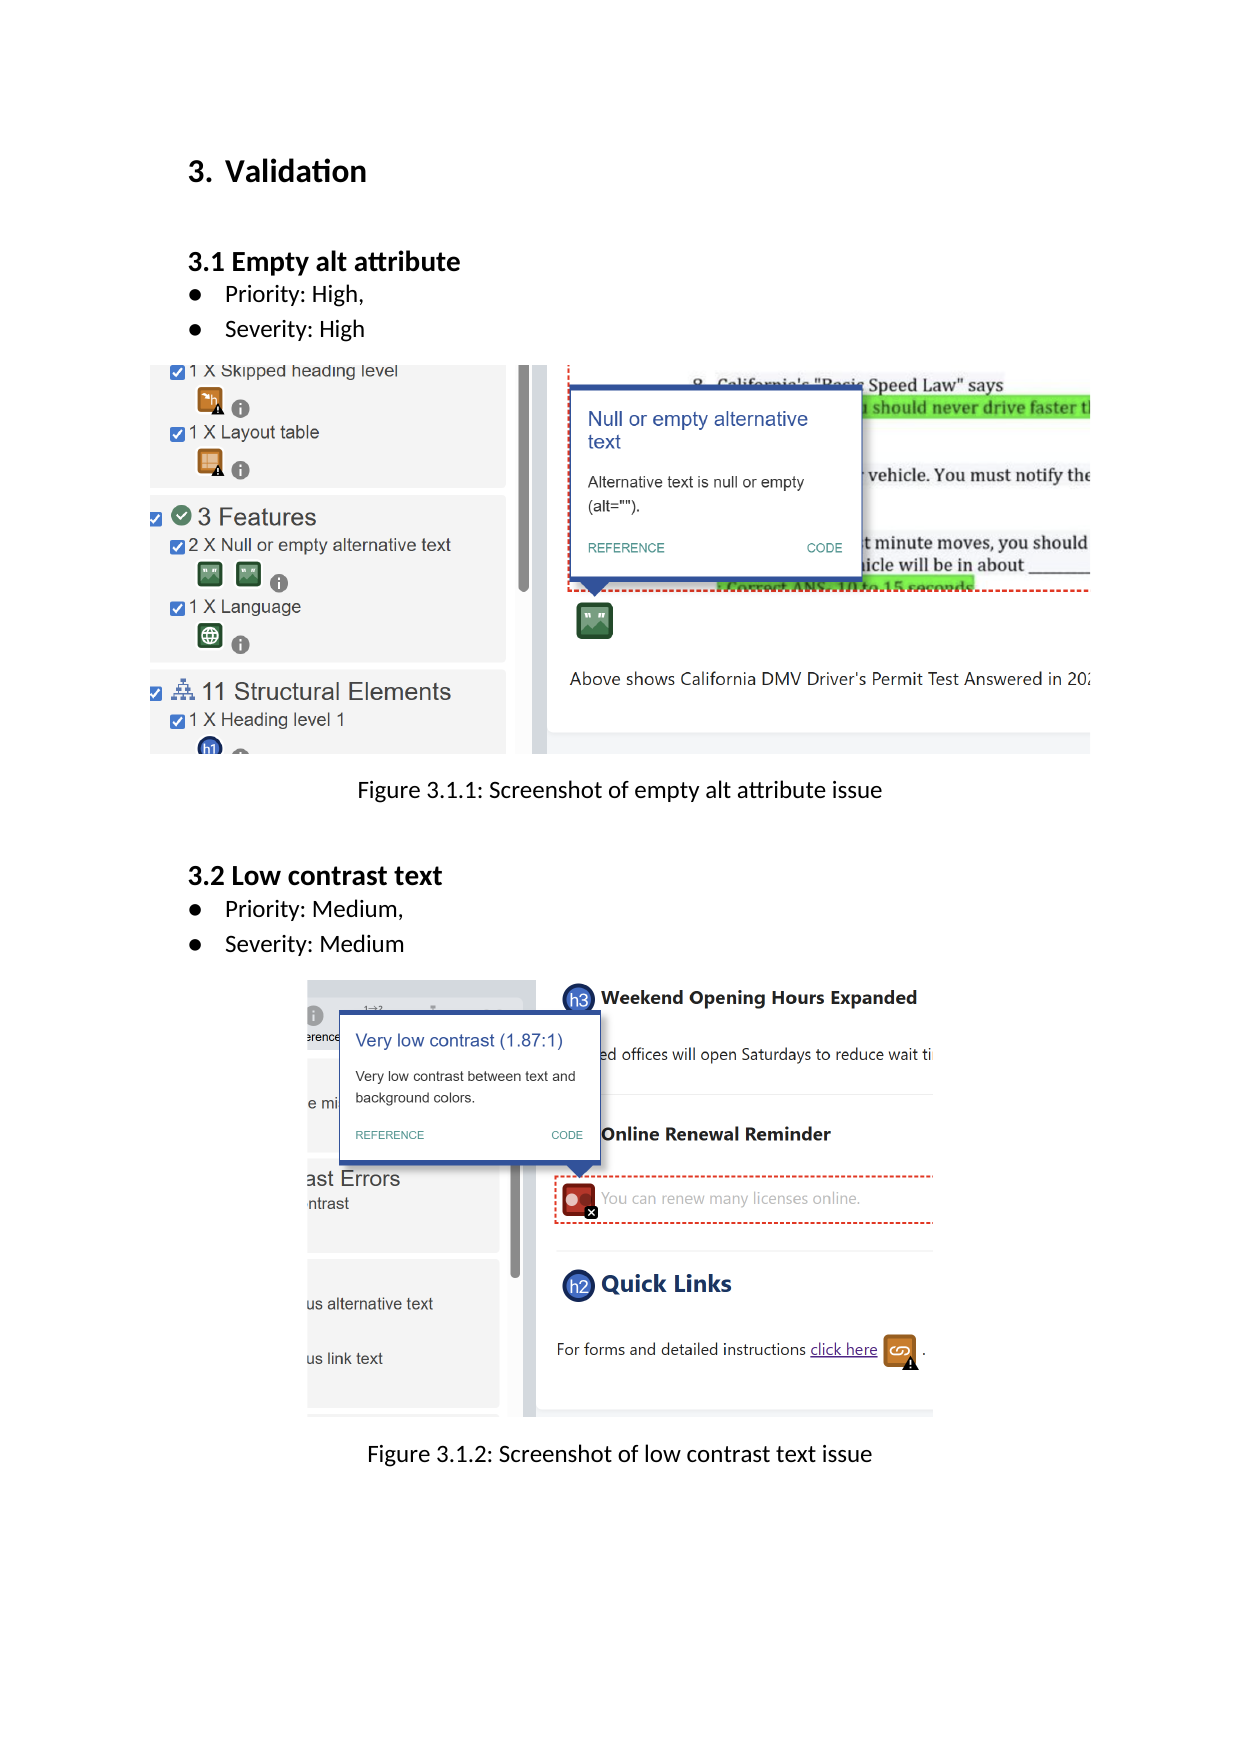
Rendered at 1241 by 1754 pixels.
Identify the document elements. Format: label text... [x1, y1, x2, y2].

picture [150, 365, 1091, 754]
subtitle 3.1 Empty alt attribute [187, 243, 1090, 278]
list Priority: High, [187, 278, 1090, 309]
list Severity: Medium [187, 928, 1090, 958]
list Priority: Medium, [187, 893, 1090, 923]
subtitle Figure 3.1.2: Screenshot of low contrast text issue [150, 1438, 1090, 1468]
subtitle 3.2 Low contrast text [187, 857, 1090, 893]
subtitle Figure 3.1.1: Screenshot of empty alt attribute issue [150, 774, 1090, 805]
list Severity: High [187, 314, 1090, 344]
subtitle Validation [187, 150, 1090, 191]
picture [307, 980, 933, 1417]
